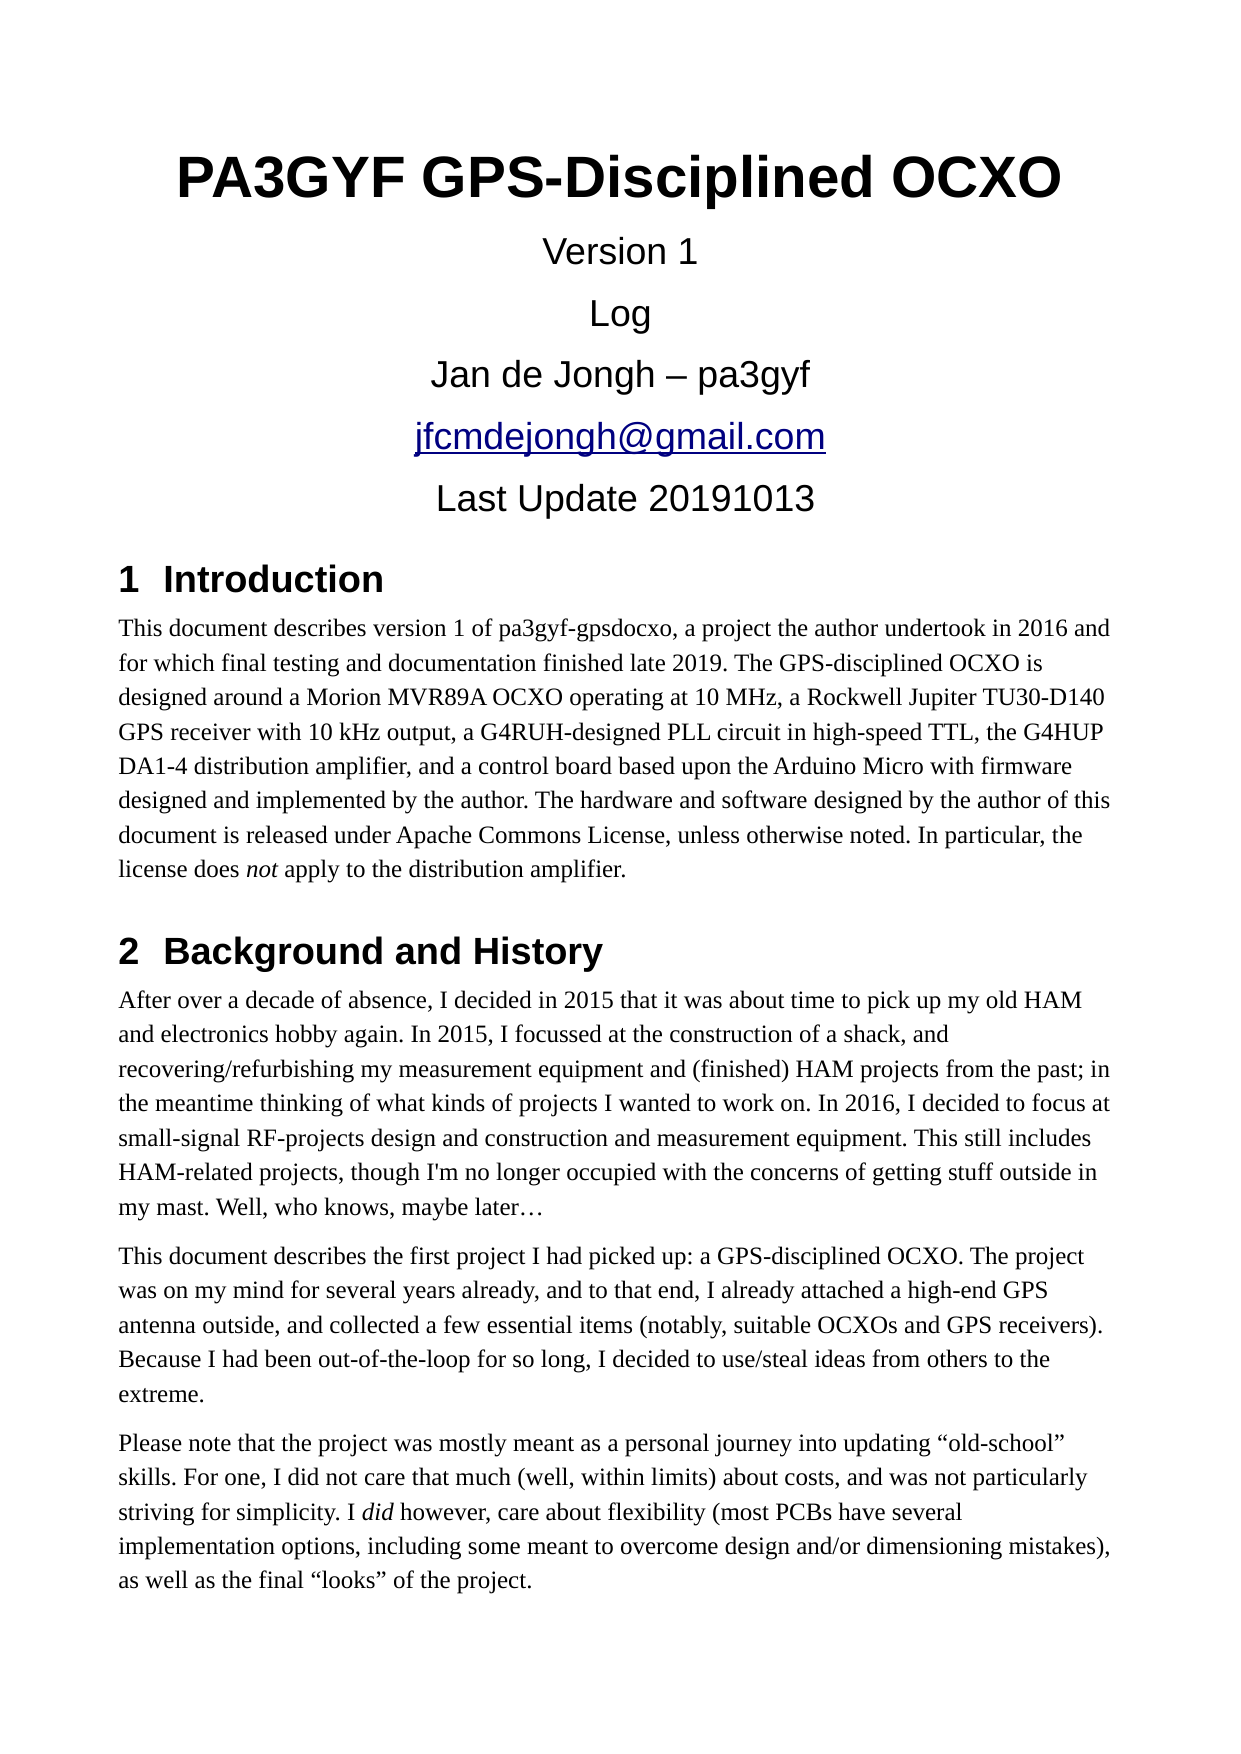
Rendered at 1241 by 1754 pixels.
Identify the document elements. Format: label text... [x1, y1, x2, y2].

subtitle Jan de Jongh – pa3gyf [118, 353, 1122, 396]
subtitle Last Update 20191013 [118, 476, 1122, 519]
text This document describes version 1 of pa3gyf-gpsdocxo, a project the author undertook in 2016 and for which final testing and documentation finished late 2019. The GPS-disciplined OCXO is designed around a Morion MVR89A OCXO operating at 10 MHz, a Rockwell Jupiter TU30-D140 GPS receiver with 10 kHz output, a G4RUH-designed PLL circuit in high-speed TTL, the G4HUP DA1-4 distribution amplifier, and a control board based upon the Arduino Micro with firmware designed and implemented by the author. The hardware and software designed by the author of this document is released under Apache Commons License, unless otherwise noted. In particular, the license does not apply to the distribution amplifier. [118, 613, 1122, 883]
subtitle jfcmdejongh@gmail.com [118, 414, 1122, 458]
subtitle Version 1 [118, 229, 1122, 272]
text Please note that the project was mostly meant as a personal journey into updating “old-school” skills. For one, I did not care that much (well, within limits) about costs, and was not particularly striving for simplicity. I did however, care about flexibility (most PCBs have several implementation options, including some meant to overcome design and/or dimensioning mistakes), as well as the final “looks” of the project. [118, 1428, 1122, 1594]
subtitle Introduction [118, 557, 1122, 601]
text After over a decade of absence, I decided in 2015 that it was about time to pick up my old HAM and electronics hobby again. In 2015, I focussed at the construction of a shack, and recovering/refurbishing my measurement equipment and (finished) HAM projects from the past; in the meantime thinking of what kinds of projects I wanted to work on. In 2016, I decided to focus at small-signal RF-projects design and construction and measurement equipment. This still includes HAM-related projects, though I'm no longer occupied with the concerns of getting stuff outside in my mast. Well, who knows, maybe later… [118, 985, 1122, 1220]
title PA3GYF GPS-Disciplined OCXO [118, 143, 1122, 210]
subtitle Log [118, 291, 1122, 334]
text This document describes the first project I had picked up: a GPS-disciplined OCXO. The project was on my mind for several years already, and to that end, I already attached a high-end GPS antenna outside, and collected a few essential items (notably, suitable OCXOs and GPS receivers). Because I had been out-of-the-loop for so long, I decided to use/steal ideas from others to the extreme. [118, 1241, 1122, 1407]
subtitle Background and History [118, 929, 1122, 972]
